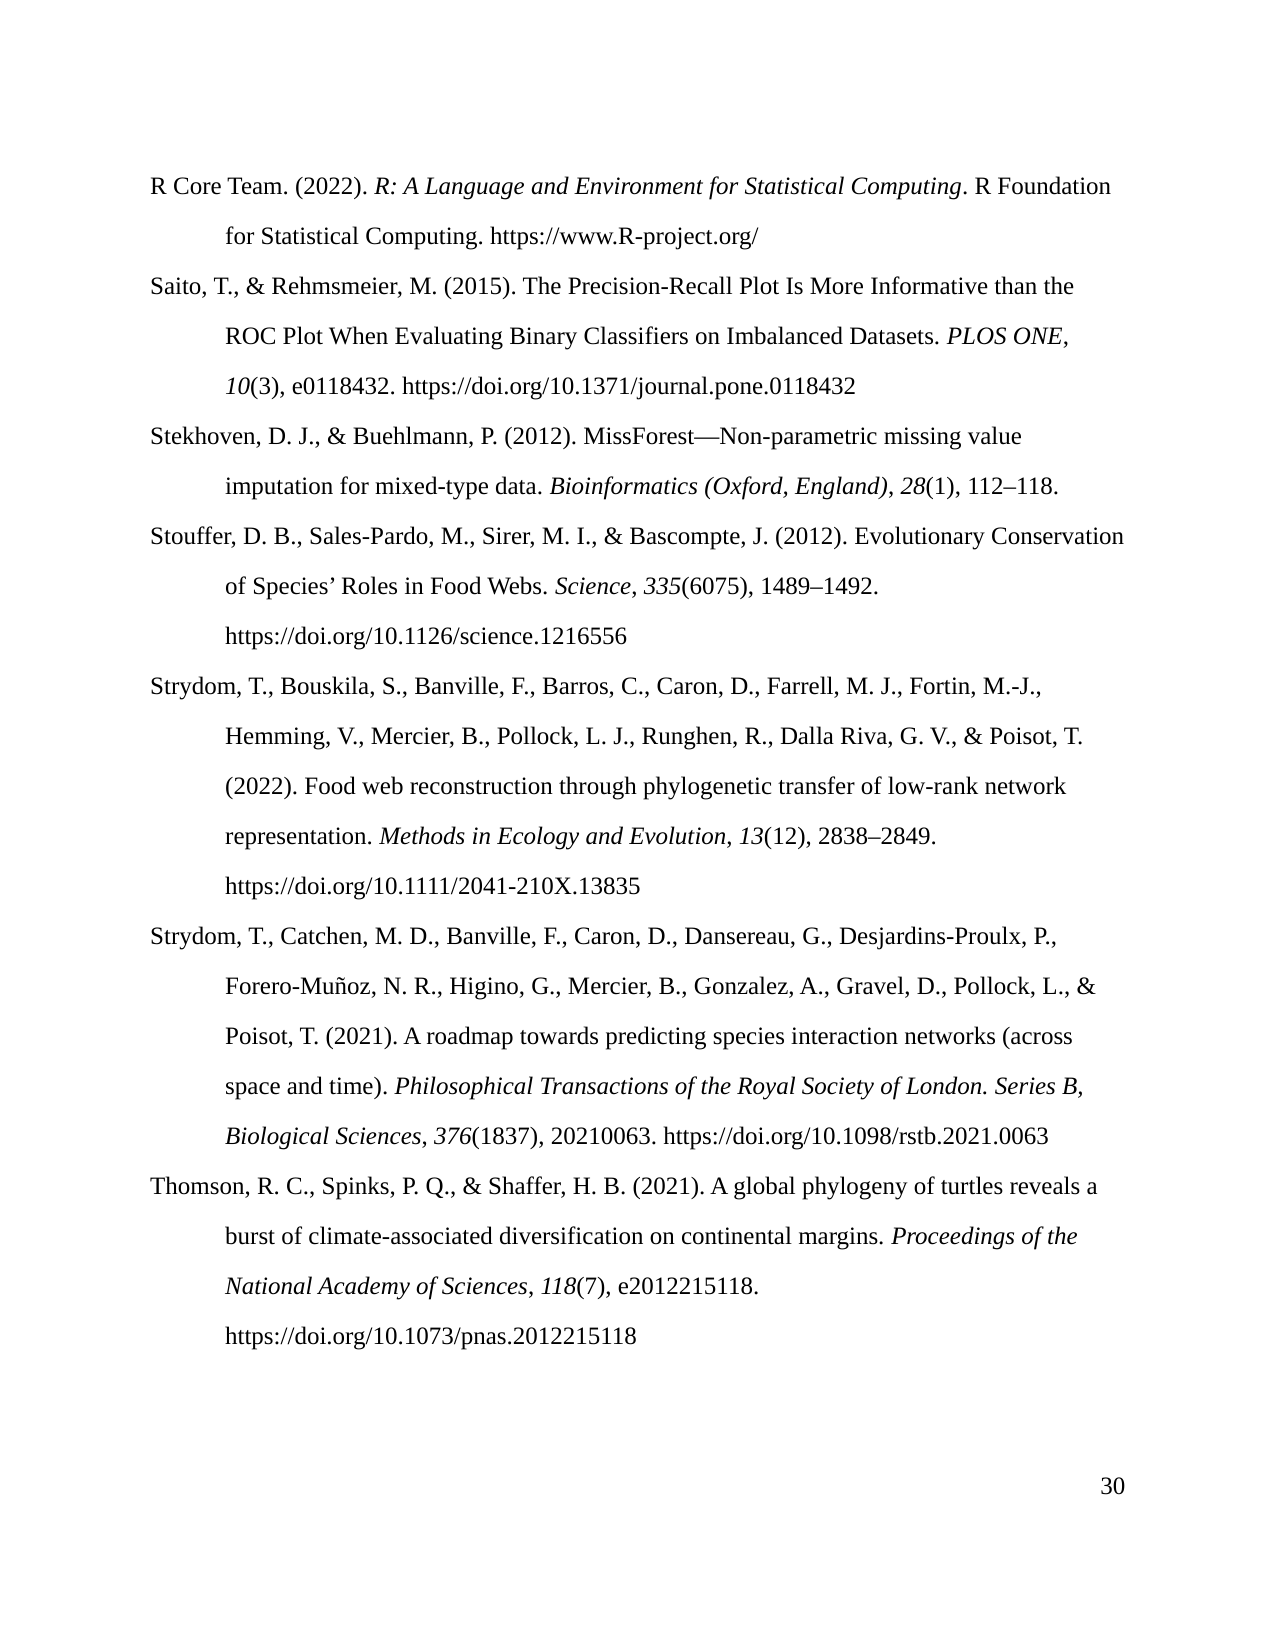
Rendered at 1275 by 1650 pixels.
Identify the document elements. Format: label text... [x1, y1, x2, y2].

text Thomson, R. C., Spinks, P. Q., & Shaffer, H. B. (2021). A global phylogeny of turtles reveals a burst of climate-associated diversification on continental margins. Proceedings of the National Academy of Sciences, 118(7), e2012215118. https://doi.org/10.1073/pnas.2012215118 [150, 1150, 1125, 1350]
text Strydom, T., Bouskila, S., Banville, F., Barros, C., Caron, D., Farrell, M. J., Fortin, M.-J., Hemming, V., Mercier, B., Pollock, L. J., Runghen, R., Dalla Riva, G. V., & Poisot, T. (2022). Food web reconstruction through phylogenetic transfer of low-rank network representation. Methods in Ecology and Evolution, 13(12), 2838–2849. https://doi.org/10.1111/2041-210X.13835 [150, 650, 1125, 900]
text R Core Team. (2022). R: A Language and Environment for Statistical Computing. R Foundation for Statistical Computing. https://www.R-project.org/ [150, 150, 1125, 250]
text Strydom, T., Catchen, M. D., Banville, F., Caron, D., Dansereau, G., Desjardins-Proulx, P., Forero-Muñoz, N. R., Higino, G., Mercier, B., Gonzalez, A., Gravel, D., Pollock, L., & Poisot, T. (2021). A roadmap towards predicting species interaction networks (across space and time). Philosophical Transactions of the Royal Society of London. Series B, Biological Sciences, 376(1837), 20210063. https://doi.org/10.1098/rstb.2021.0063 [150, 900, 1125, 1150]
text Stekhoven, D. J., & Buehlmann, P. (2012). MissForest—Non-parametric missing value imputation for mixed-type data. Bioinformatics (Oxford, England), 28(1), 112–118. [150, 400, 1125, 500]
text Stouffer, D. B., Sales-Pardo, M., Sirer, M. I., & Bascompte, J. (2012). Evolutionary Conservation of Species’ Roles in Food Webs. Science, 335(6075), 1489–1492. https://doi.org/10.1126/science.1216556 [150, 500, 1125, 650]
text Saito, T., & Rehmsmeier, M. (2015). The Precision-Recall Plot Is More Informative than the ROC Plot When Evaluating Binary Classifiers on Imbalanced Datasets. PLOS ONE, 10(3), e0118432. https://doi.org/10.1371/journal.pone.0118432 [150, 250, 1125, 400]
